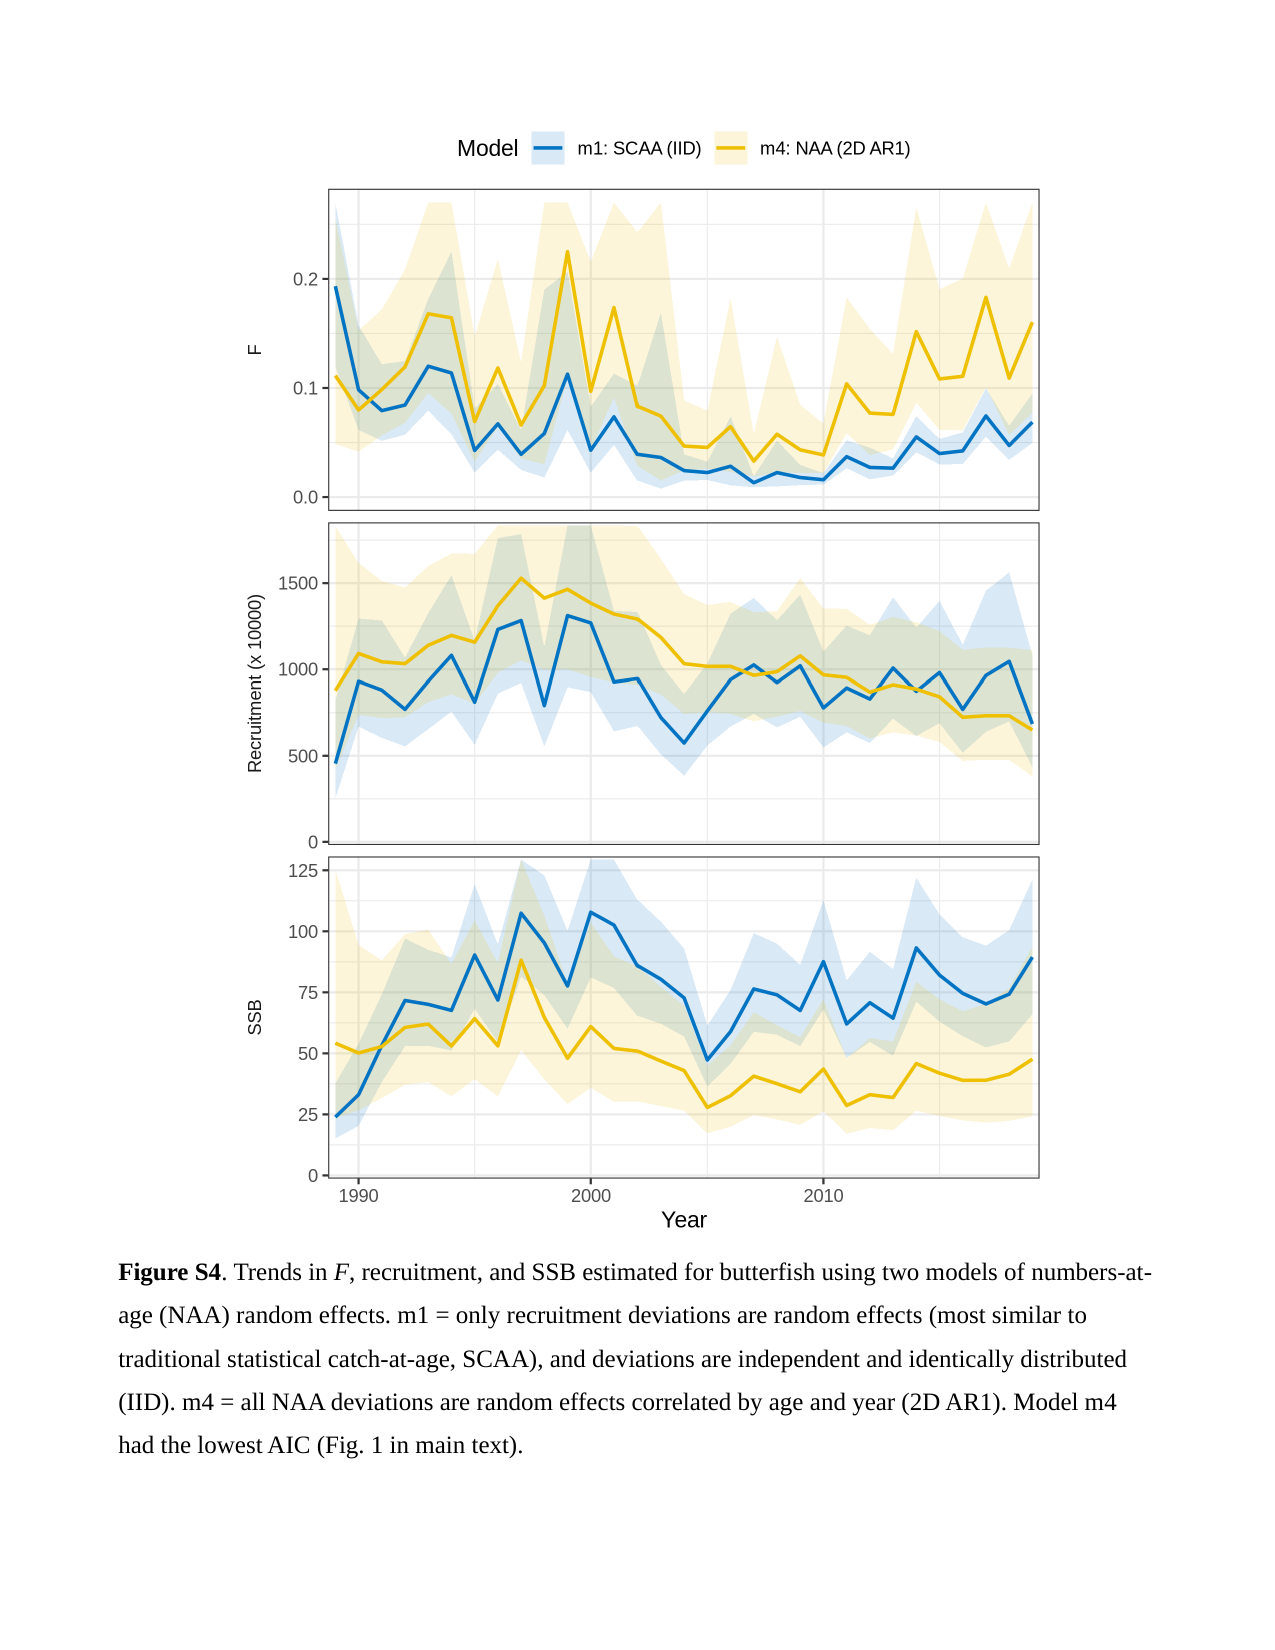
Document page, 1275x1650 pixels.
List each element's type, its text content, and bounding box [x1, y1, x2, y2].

text Figure S4. Trends in F, recruitment, and SSB estimated for butterfish using two models of numbers-at-age (NAA) random effects. m1 = only recruitment deviations are random effects (most similar to traditional statistical catch-at-age, SCAA), and deviations are independent and identically distributed (IID). m4 = all NAA deviations are random effects correlated by age and year (2D AR1). Model m4 had the lowest AIC (Fig. 1 in main text). [118, 1257, 1157, 1459]
picture [225, 118, 1050, 1244]
